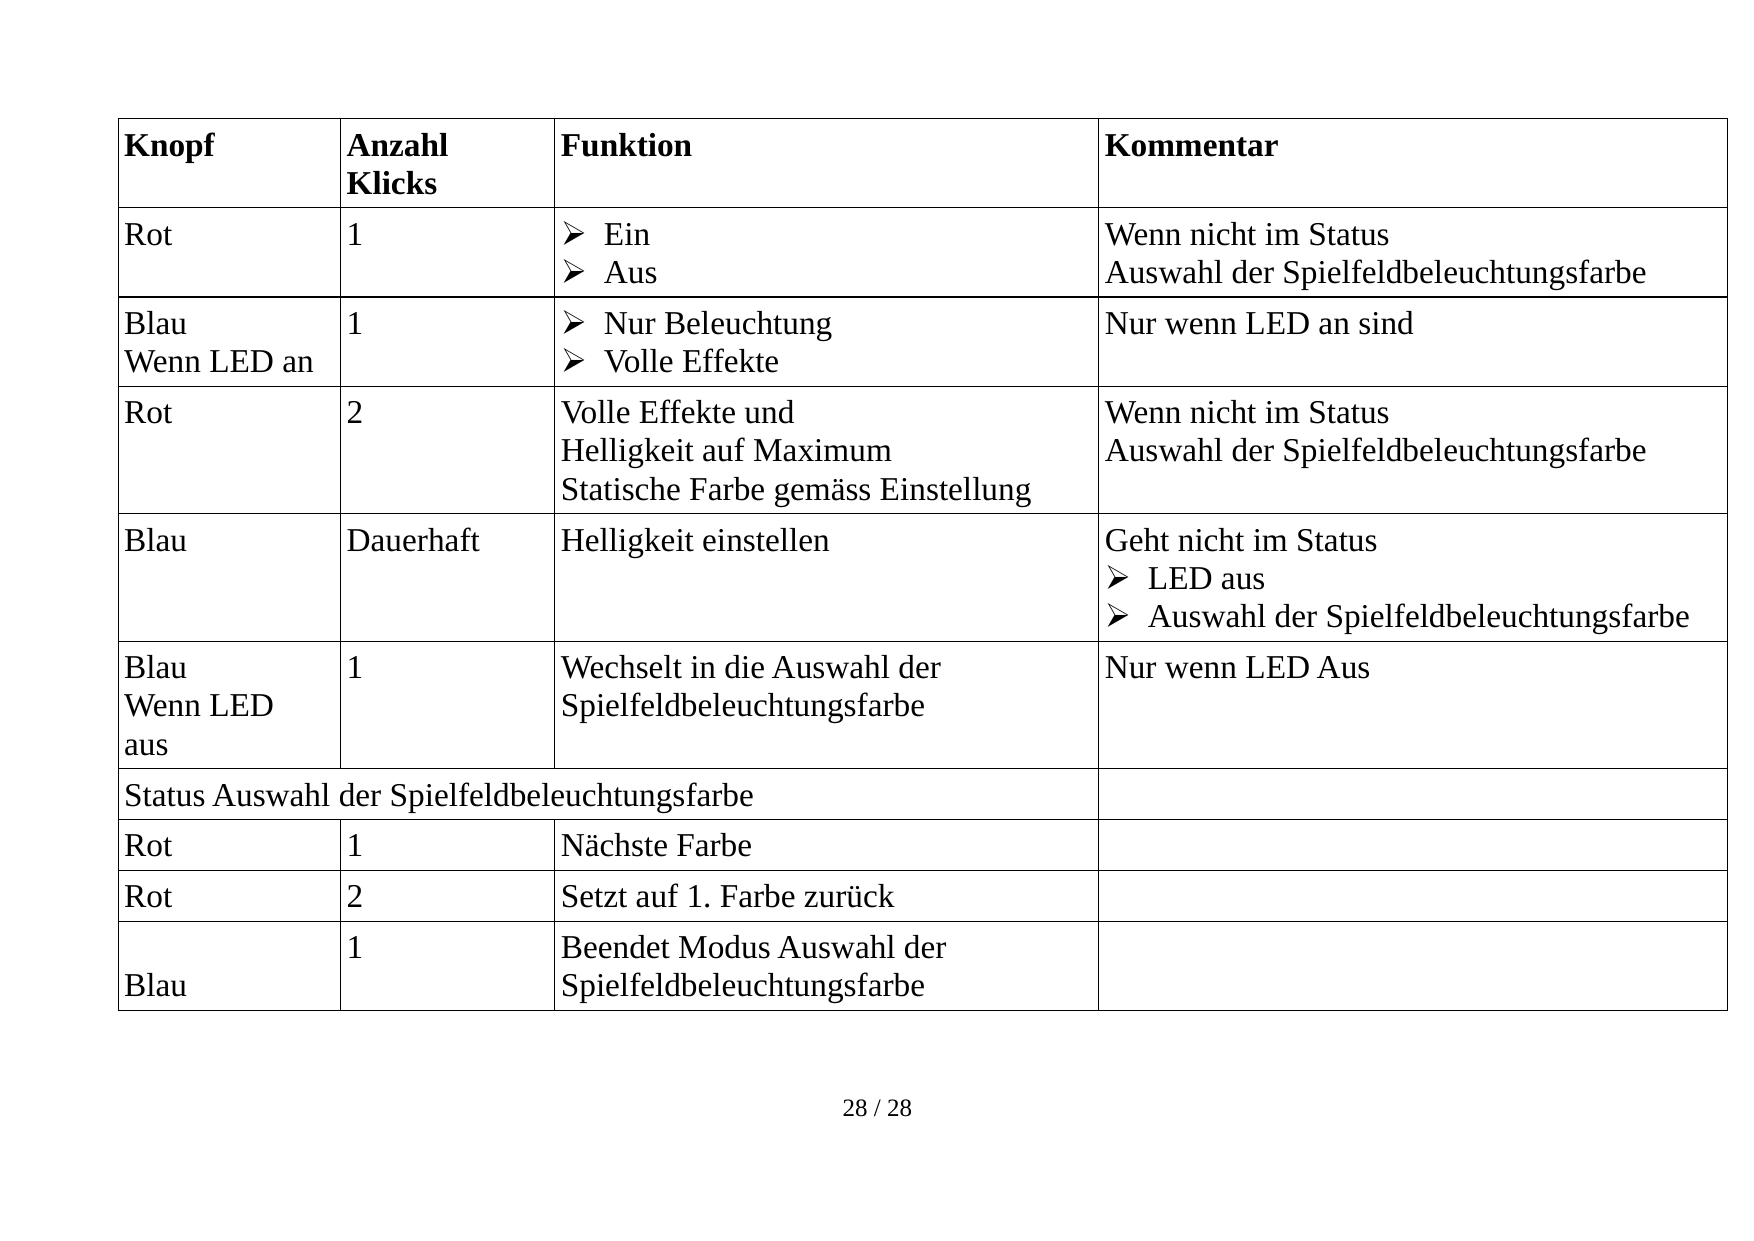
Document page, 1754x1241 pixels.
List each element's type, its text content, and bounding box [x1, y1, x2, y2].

table_cell Rot [119, 208, 340, 296]
table_cell 2 [341, 871, 554, 921]
table_cell 2 [341, 387, 554, 513]
table_cell [1099, 769, 1727, 819]
table_cell Rot [119, 387, 340, 513]
table_header Anzahl Klicks [341, 119, 554, 207]
table_cell Nur wenn LED an sind [1099, 298, 1727, 386]
table_cell Dauerhaft [341, 514, 554, 641]
table_cell [1099, 820, 1727, 870]
table_cell Blau [119, 922, 340, 1010]
table_header Kommentar [1099, 119, 1727, 207]
table_cell [1099, 922, 1727, 1010]
table_cell Blau Wenn LED an [119, 298, 340, 386]
table_cell Setzt auf 1. Farbe zurück [555, 871, 1098, 921]
table_cell [1099, 871, 1727, 921]
table_cell Nur wenn LED Aus [1099, 642, 1727, 768]
table_cell 1 [341, 298, 554, 386]
table_cell Wenn nicht im Status Auswahl der Spielfeldbeleuchtungsfarbe [1099, 387, 1727, 513]
table_cell Wenn nicht im Status Auswahl der Spielfeldbeleuchtungsfarbe [1099, 208, 1727, 296]
table_cell 1 [341, 208, 554, 296]
table_cell Blau Wenn LED aus [119, 642, 340, 768]
table_cell 1 [341, 642, 554, 768]
table_cell Nur Beleuchtung Volle Effekte [555, 298, 1098, 386]
table_cell Nächste Farbe [555, 820, 1098, 870]
table_cell Beendet Modus Auswahl der Spielfeldbeleuchtungsfarbe [555, 922, 1098, 1010]
table_header Knopf [119, 119, 340, 207]
table_cell Rot [119, 871, 340, 921]
table_cell Blau [119, 514, 340, 641]
table_cell 1 [341, 922, 554, 1010]
table_header Funktion [555, 119, 1098, 207]
table_cell 1 [341, 820, 554, 870]
table_cell Rot [119, 820, 340, 870]
table_cell Geht nicht im Status LED aus Auswahl der Spielfeldbeleuchtungsfarbe [1099, 514, 1727, 641]
table_cell Volle Effekte und Helligkeit auf Maximum Statische Farbe gemäss Einstellung [555, 387, 1098, 513]
table_cell Status Auswahl der Spielfeldbeleuchtungsfarbe [119, 769, 1098, 819]
table_cell Helligkeit einstellen [555, 514, 1098, 641]
table_cell Wechselt in die Auswahl der Spielfeldbeleuchtungsfarbe [555, 642, 1098, 768]
table_cell Ein Aus [555, 208, 1098, 296]
